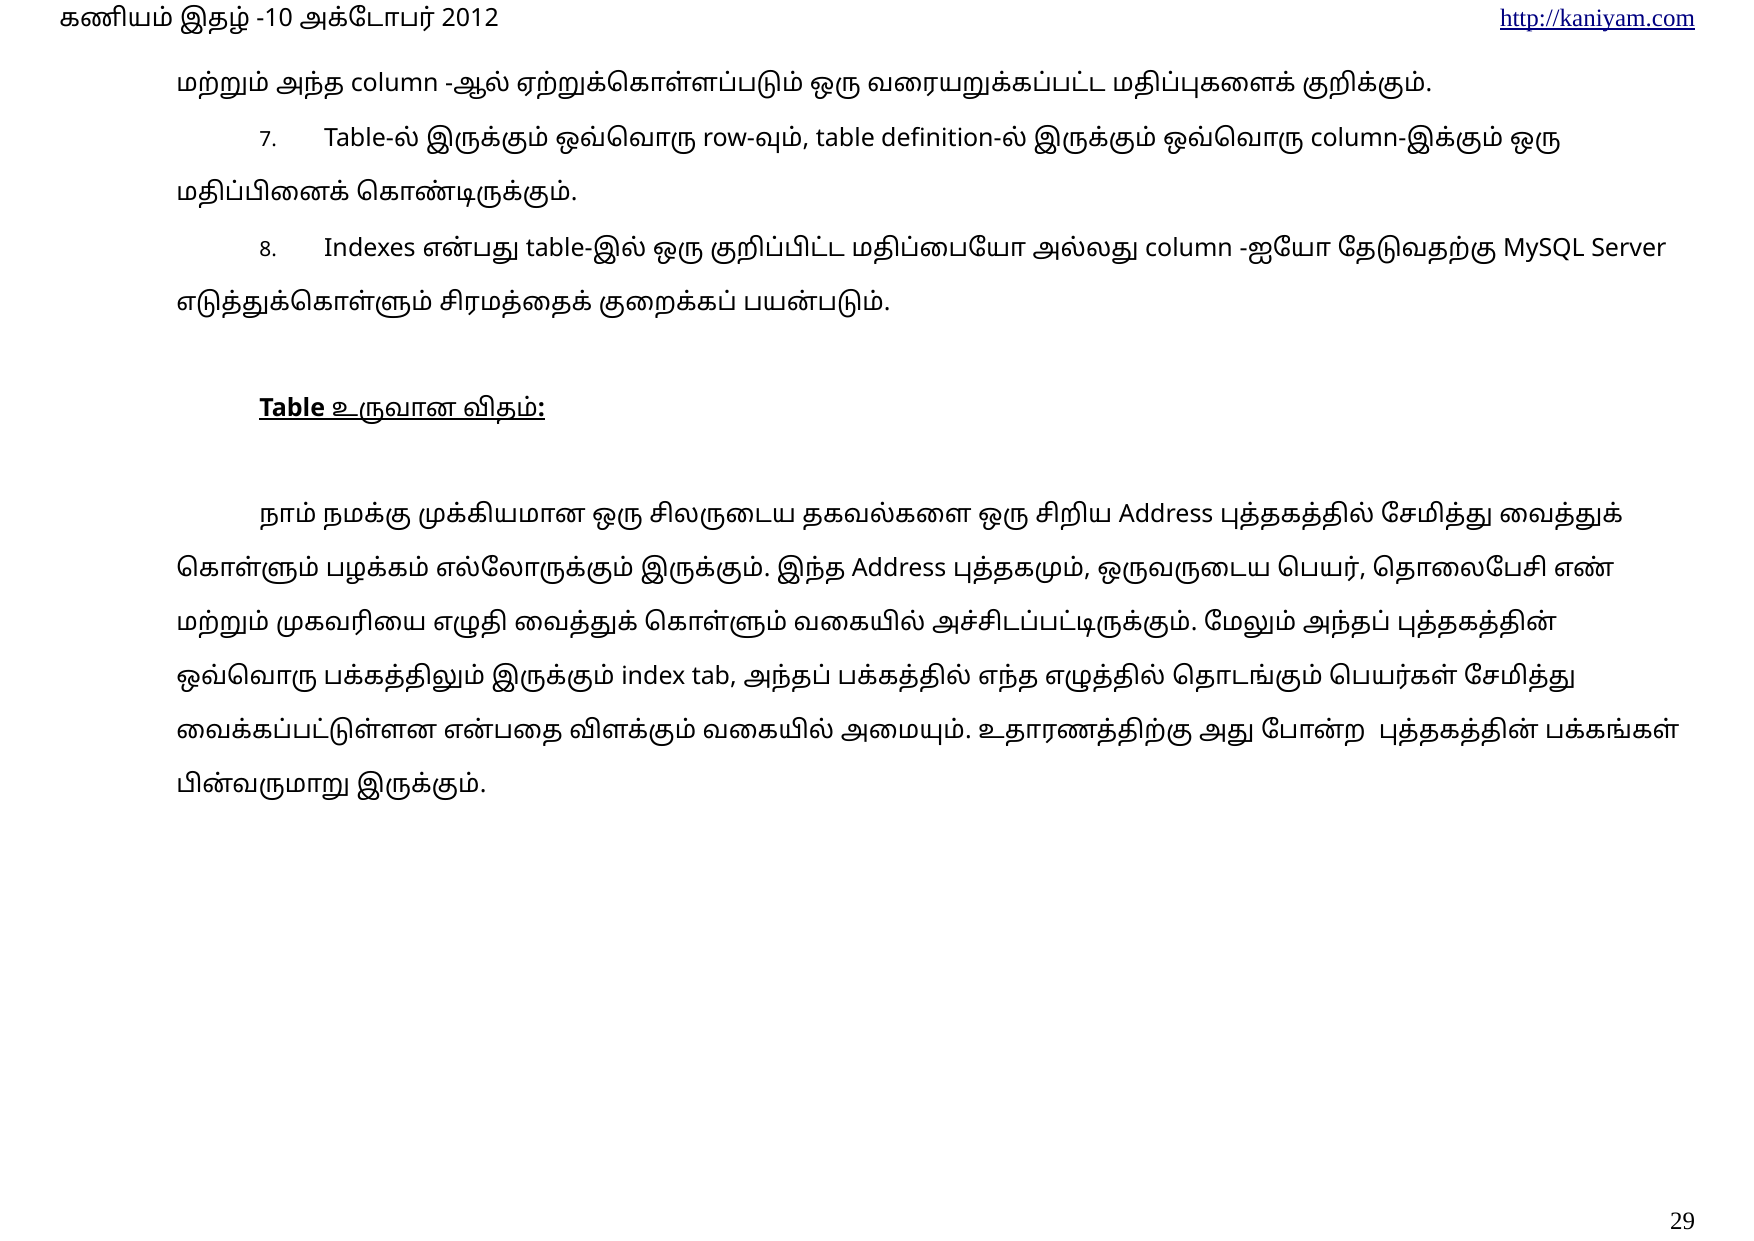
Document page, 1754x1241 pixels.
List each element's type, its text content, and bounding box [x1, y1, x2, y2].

list மற்றும் அந்த column -ஆல் ஏற்றுக்கொள்ளப்படும் ஒரு வரையறுக்கப்பட்ட மதிப்புகளைக் குறிக்கும். [176, 64, 1695, 101]
list Table-ல் இருக்கும் ஒவ்வொரு row-வும், table definition-ல் இருக்கும் ஒவ்வொரு column-இக்கும் ஒரு மதிப்பினைக் கொண்டிருக்கும். [176, 120, 1695, 211]
list Indexes என்பது table-இல் ஒரு குறிப்பிட்ட மதிப்பையோ அல்லது column -ஐயோ தேடுவதற்கு MySQL Server எடுத்துக்கொள்ளும் சிரமத்தைக் குறைக்கப் பயன்படும். [176, 229, 1695, 320]
text Table உருவான விதம்: [176, 389, 1695, 427]
text நாம் நமக்கு முக்கியமான ஒரு சிலருடைய தகவல்களை ஒரு சிறிய Address புத்தகத்தில் சேமித்து வைத்துக் கொள்ளும் பழக்கம் எல்லோருக்கும் இருக்கும். இந்த Address புத்தகமும், ஒருவருடைய பெயர், தொலைபேசி எண் மற்றும் முகவரியை எழுதி வைத்துக் கொள்ளும் வகையில் அச்சிடப்பட்டிருக்கும். மேலும் அந்தப் புத்தகத்தின் ஒவ்வொரு பக்கத்திலும் இருக்கும் index tab, அந்தப் பக்கத்தில் எந்த எழுத்தில் தொடங்கும் பெயர்கள் சேமித்து வைக்கப்பட்டுள்ளன என்பதை விளக்கும் வகையில் அமையும். உதாரணத்திற்கு அது போன்ற புத்தகத்தின் பக்கங்கள் பின்வருமாறு இருக்கும். [176, 496, 1695, 803]
